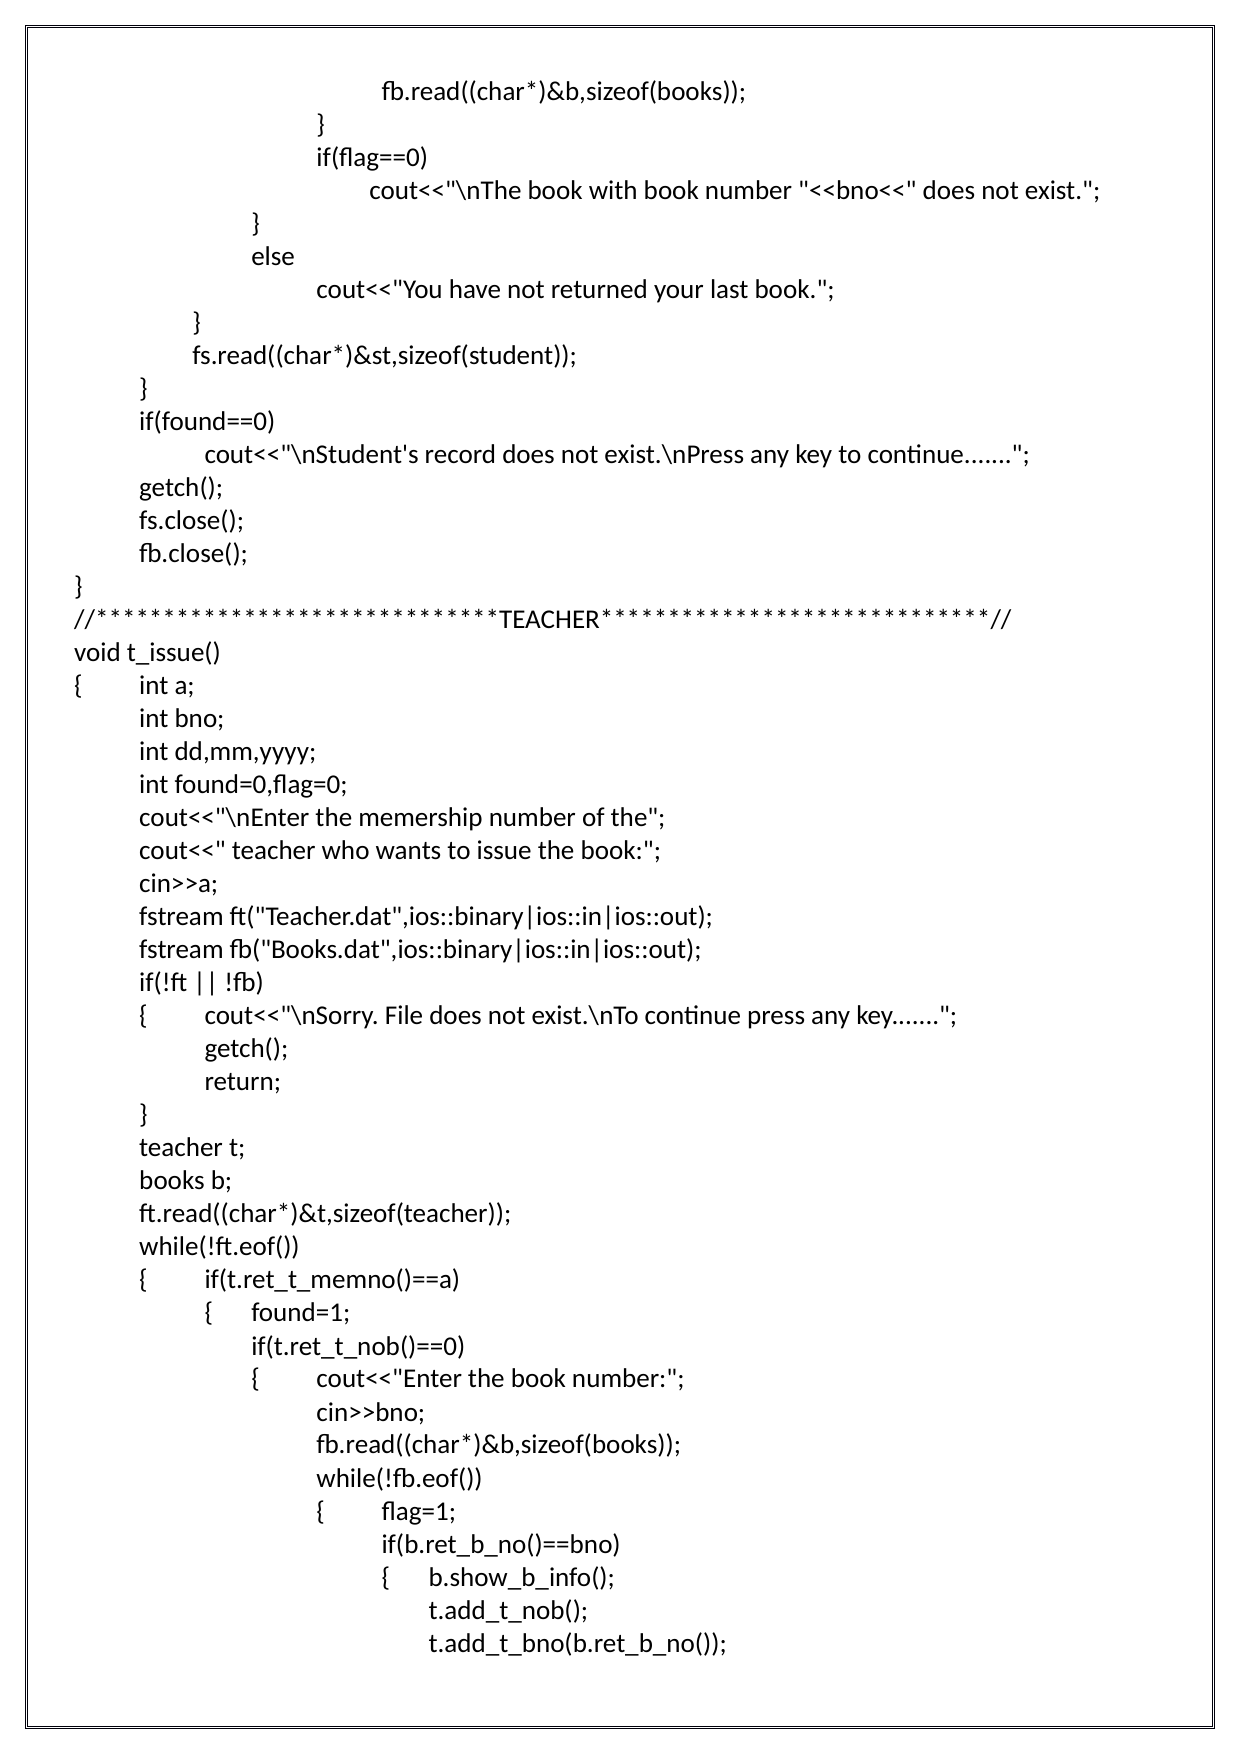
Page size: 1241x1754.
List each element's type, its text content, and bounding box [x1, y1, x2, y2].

text while(!ft.eof()) [74, 1229, 1181, 1263]
text { found=1; [74, 1296, 1181, 1329]
text } [74, 371, 1181, 404]
text { if(t.ret_t_memno()==a) [74, 1263, 1181, 1296]
text cin>>a; [74, 866, 1181, 899]
text fstream ft("Teacher.dat",ios::binary|ios::in|ios::out); [74, 899, 1181, 932]
text cout<<"\nStudent's record does not exist.\nPress any key to continue......."; [74, 437, 1181, 470]
text ft.read((char*)&t,sizeof(teacher)); [74, 1197, 1181, 1229]
text int bno; [74, 701, 1181, 734]
text cout<<"\nEnter the memership number of the"; [74, 800, 1181, 833]
text { int a; [74, 668, 1181, 701]
text cout<<"You have not returned your last book."; [74, 272, 1181, 305]
text } [74, 107, 1181, 140]
text fstream fb("Books.dat",ios::binary|ios::in|ios::out); [74, 932, 1181, 965]
text } [74, 569, 1181, 602]
text //******************************TEACHER*****************************// [74, 602, 1181, 635]
text teacher t; [74, 1131, 1181, 1163]
text if(!ft || !fb) [74, 965, 1181, 998]
text fs.read((char*)&st,sizeof(student)); [74, 338, 1181, 371]
text int found=0,flag=0; [74, 767, 1181, 800]
text books b; [74, 1163, 1181, 1197]
text t.add_t_bno(b.ret_b_no()); [74, 1626, 1181, 1659]
text { b.show_b_info(); [74, 1560, 1181, 1593]
text fb.read((char*)&b,sizeof(books)); [74, 1428, 1181, 1461]
text { cout<<"\nSorry. File does not exist.\nTo continue press any key......."; [74, 998, 1181, 1031]
text if(flag==0) [74, 140, 1181, 173]
text else [74, 239, 1181, 272]
text fb.read((char*)&b,sizeof(books)); [74, 74, 1181, 107]
text while(!fb.eof()) [74, 1461, 1181, 1494]
text } [74, 305, 1181, 338]
text cin>>bno; [74, 1395, 1181, 1428]
text { flag=1; [74, 1494, 1181, 1527]
text fs.close(); [74, 503, 1181, 536]
text fb.close(); [74, 536, 1181, 569]
text { cout<<"Enter the book number:"; [74, 1362, 1181, 1395]
text if(t.ret_t_nob()==0) [74, 1329, 1181, 1362]
text cout<<"\nThe book with book number "<<bno<<" does not exist."; [74, 173, 1181, 206]
text t.add_t_nob(); [74, 1593, 1181, 1626]
text return; [74, 1064, 1181, 1097]
text getch(); [74, 1031, 1181, 1064]
text int dd,mm,yyyy; [74, 734, 1181, 767]
text if(found==0) [74, 404, 1181, 437]
text } [74, 1097, 1181, 1131]
text if(b.ret_b_no()==bno) [74, 1527, 1181, 1560]
text void t_issue() [74, 635, 1181, 668]
text getch(); [74, 470, 1181, 503]
text cout<<" teacher who wants to issue the book:"; [74, 833, 1181, 866]
text } [74, 206, 1181, 239]
